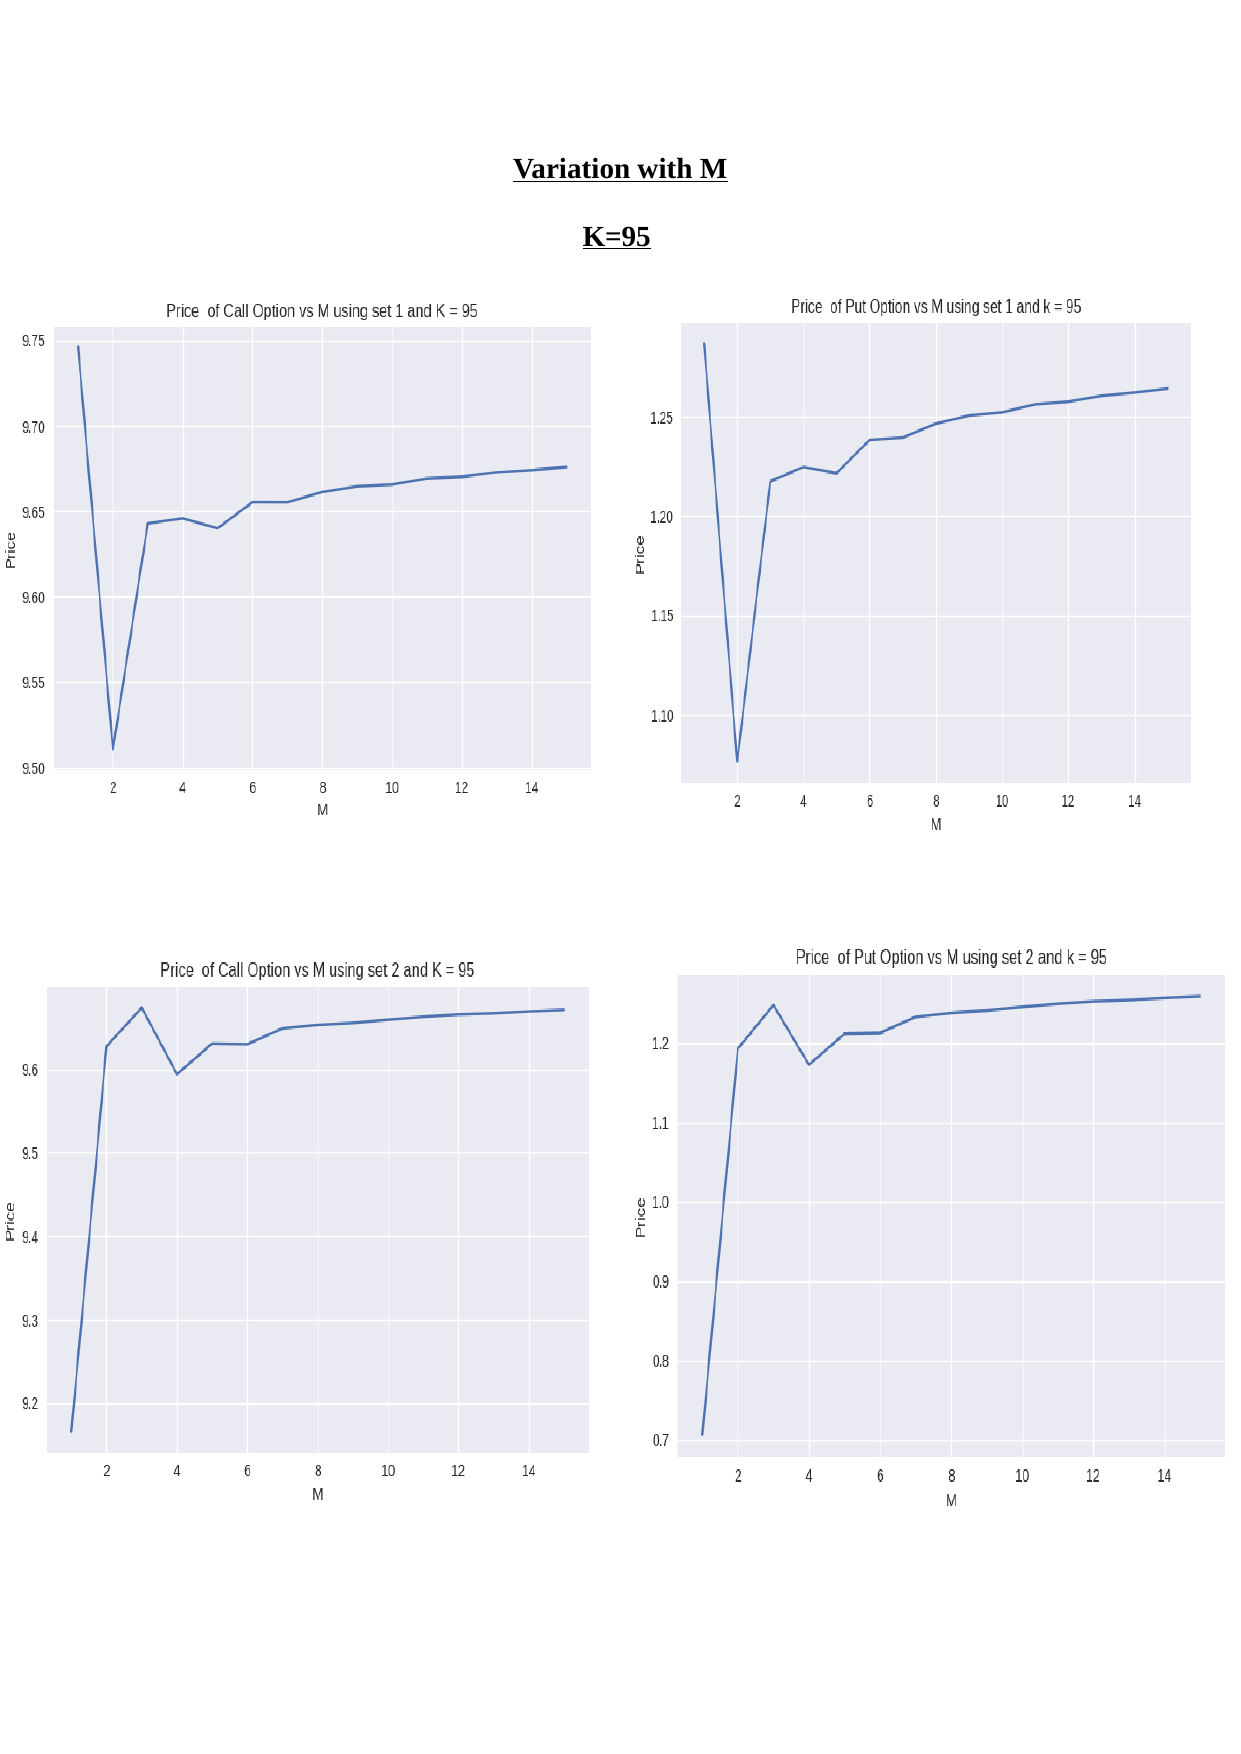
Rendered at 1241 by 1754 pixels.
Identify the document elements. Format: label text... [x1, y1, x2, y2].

picture [625, 940, 1241, 1520]
text K=95 [118, 219, 1122, 252]
picture [2, 295, 607, 827]
picture [632, 289, 1206, 842]
text Variation with M [118, 152, 1122, 185]
picture [0, 957, 610, 1517]
